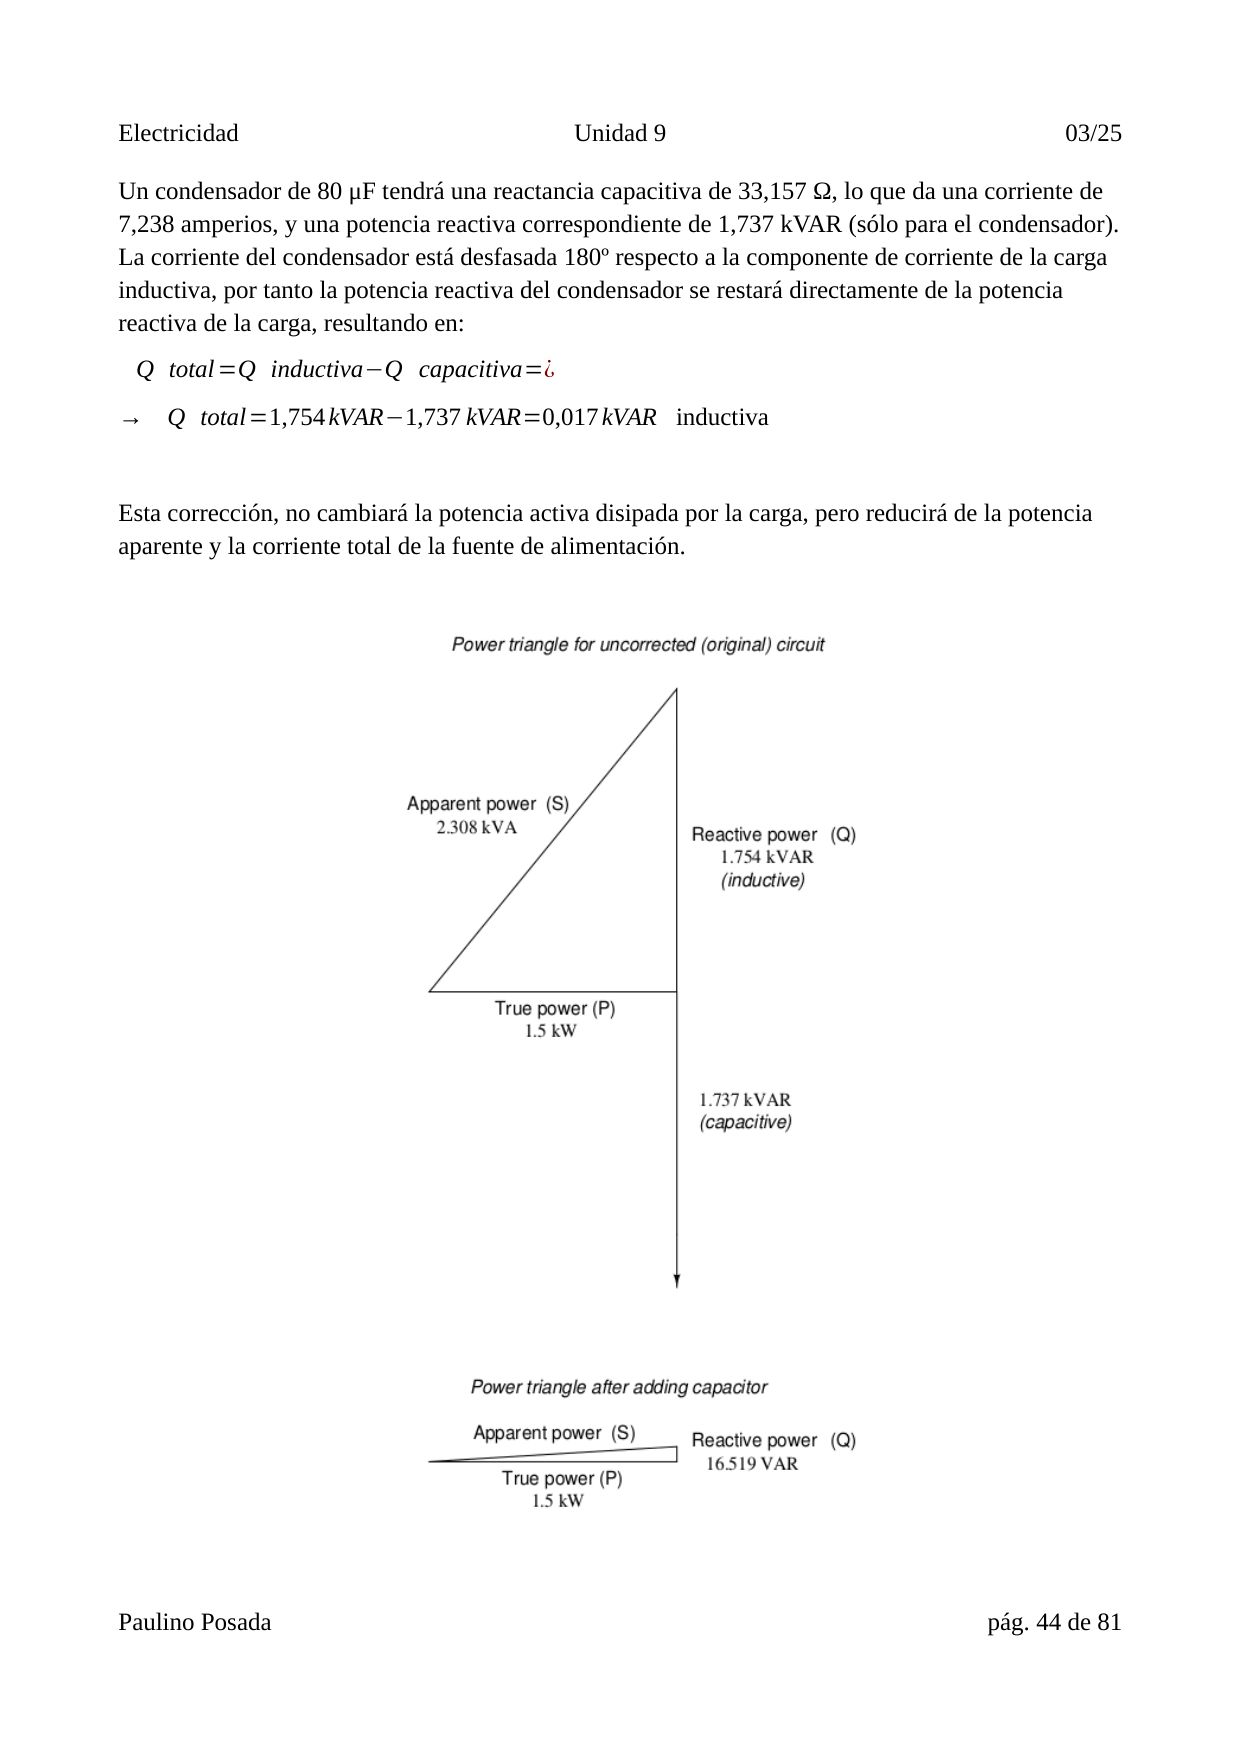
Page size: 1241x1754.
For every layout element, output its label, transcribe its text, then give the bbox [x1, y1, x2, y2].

text Esta corrección, no cambiará la potencia activa disipada por la carga, pero reducirá de la potencia aparente y la corriente total de la fuente de alimentación. [118, 498, 1122, 559]
text → inductiva [118, 402, 1122, 431]
picture [362, 626, 878, 1523]
text Un condensador de 80 μF tendrá una reactancia capacitiva de 33,157 Ω, lo que da una corriente de 7,238 amperios, y una potencia reactiva correspondiente de 1,737 kVAR (sólo para el condensador). La corriente del condensador está desfasada 180º respecto a la componente de corriente de la carga inductiva, por tanto la potencia reactiva del condensador se restará directamente de la potencia reactiva de la carga, resultando en: [118, 176, 1122, 337]
